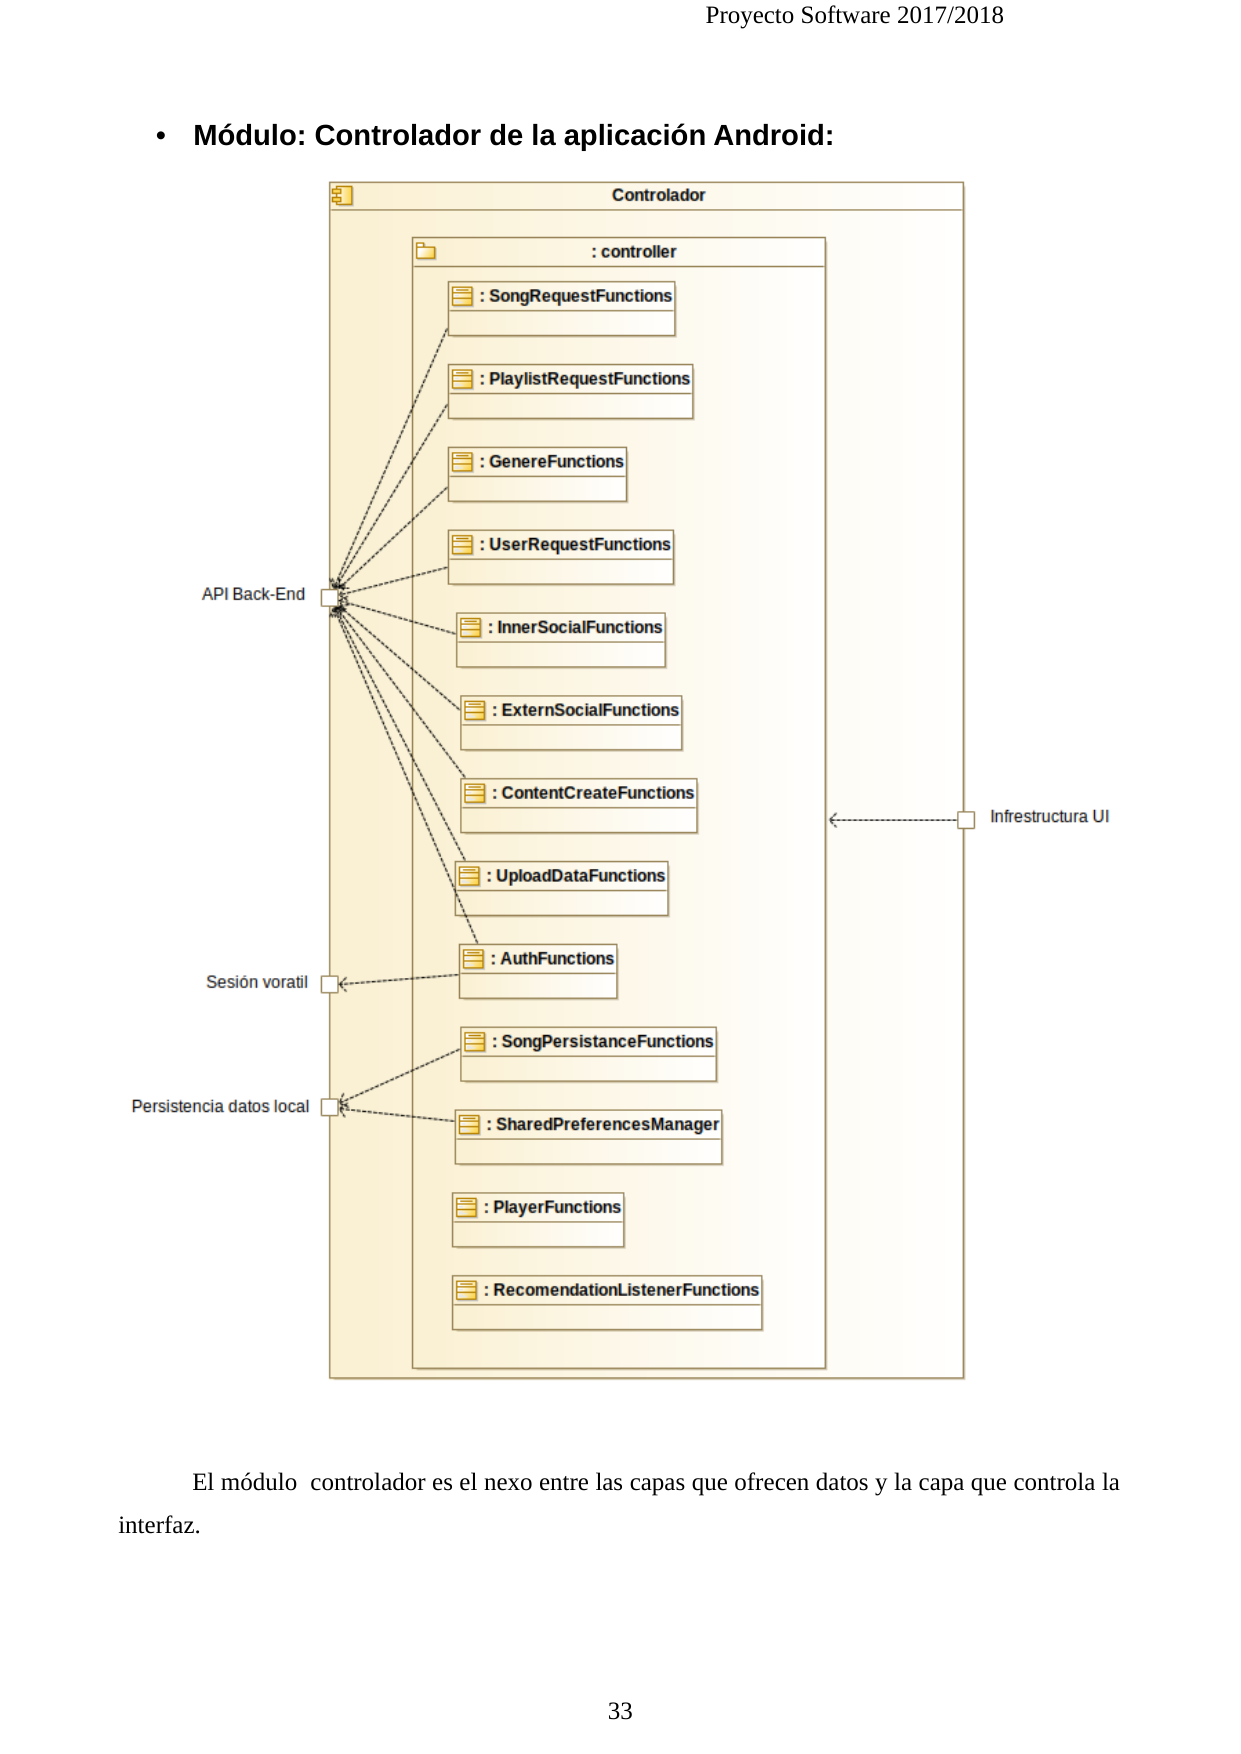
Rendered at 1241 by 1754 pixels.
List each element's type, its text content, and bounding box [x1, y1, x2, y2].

subtitle Módulo: Controlador de la aplicación Android: [156, 118, 1122, 152]
picture [118, 168, 1123, 1394]
text El módulo controlador es el nexo entre las capas que ofrecen datos y la capa que controla la interfaz. [118, 1467, 1122, 1539]
